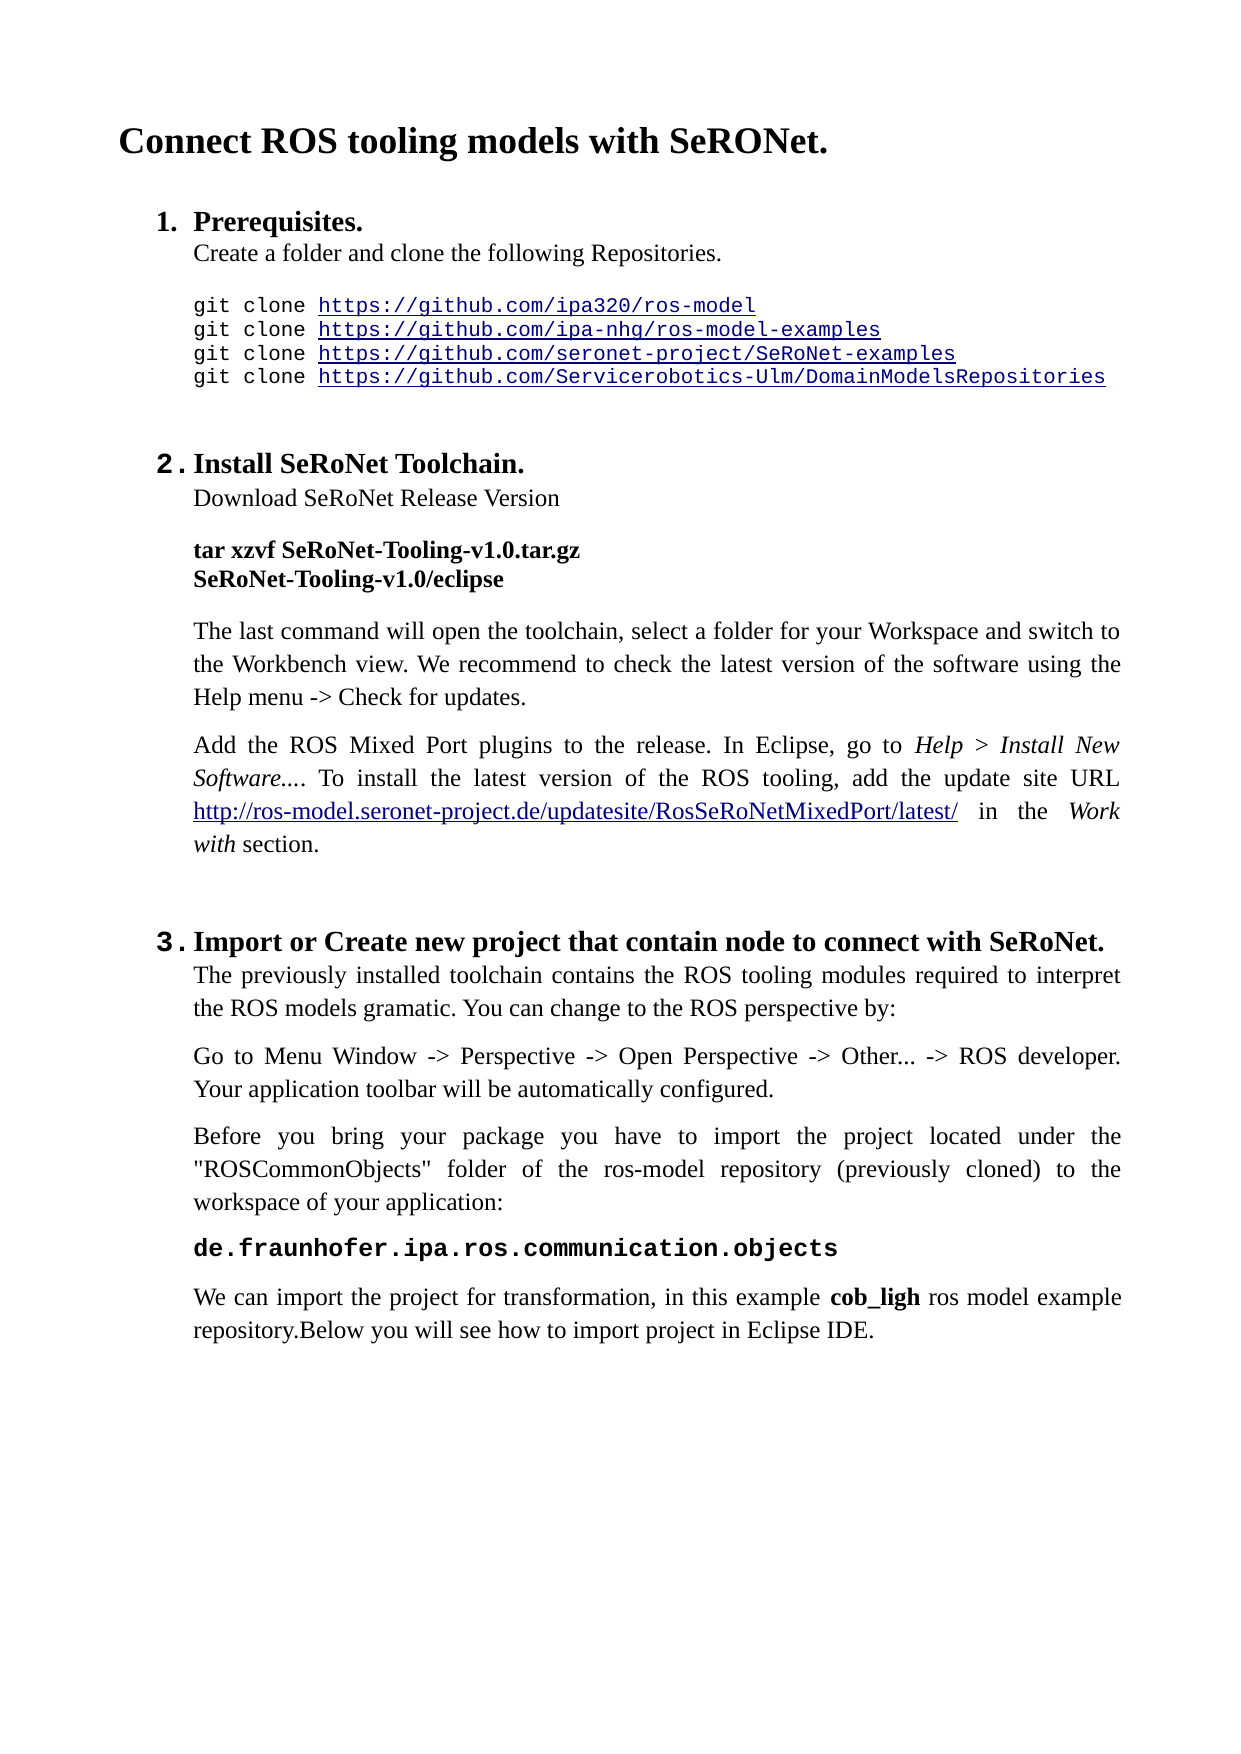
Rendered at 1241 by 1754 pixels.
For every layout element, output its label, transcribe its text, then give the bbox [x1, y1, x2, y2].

list SeRoNet-Tooling-v1.0/eclipse [156, 564, 1122, 593]
list We can import the project for transformation, in this example cob_ligh ros model example repository.Below you will see how to import project in Eclipse IDE. [156, 1282, 1122, 1344]
list Create a folder and clone the following Repositories. [156, 238, 1122, 267]
list git clone https://github.com/ipa320/ros-model [156, 295, 1122, 319]
list Before you bring your package you have to import the project located under the "ROSCommonObjects" folder of the ros-model repository (previously cloned) to the workspace of your application: [156, 1121, 1122, 1216]
list Prerequisites. [156, 204, 1122, 238]
list git clone https://github.com/seronet-project/SeRoNet-examples [156, 343, 1122, 366]
list Install SeRoNet Toolchain. [156, 447, 1122, 483]
list Import or Create new project that contain node to connect with SeRoNet. [156, 924, 1122, 960]
list de.fraunhofer.ipa.ros.communication.objects [156, 1235, 1122, 1263]
text Connect ROS tooling models with SeRONet. [118, 118, 1122, 161]
list Add the ROS Mixed Port plugins to the release. In Eclipse, go to Help > Install New Software.... To install the latest version of the ROS tooling, add the update site URL http://ros-model.seronet-project.de/updatesite/RosSeRoNetMixedPort/latest/ in the Work with section. [156, 730, 1122, 858]
list Download SeRoNet Release Version [156, 483, 1122, 511]
list Go to Menu Window -> Perspective -> Open Perspective -> Other... -> ROS developer. Your application toolbar will be automatically configured. [156, 1041, 1122, 1103]
list git clone https://github.com/ipa-nhg/ros-model-examples [156, 319, 1122, 343]
list The last command will open the toolchain, select a folder for your Workspace and switch to the Workbench view. We recommend to check the latest version of the software using the Help menu -> Check for updates. [156, 616, 1122, 711]
list The previously installed toolchain contains the ROS tooling modules required to interpret the ROS models gramatic. You can change to the ROS perspective by: [156, 960, 1122, 1022]
list tar xzvf SeRoNet-Tooling-v1.0.tar.gz [156, 535, 1122, 564]
list git clone https://github.com/Servicerobotics-Ulm/DomainModelsRepositories [156, 366, 1122, 390]
